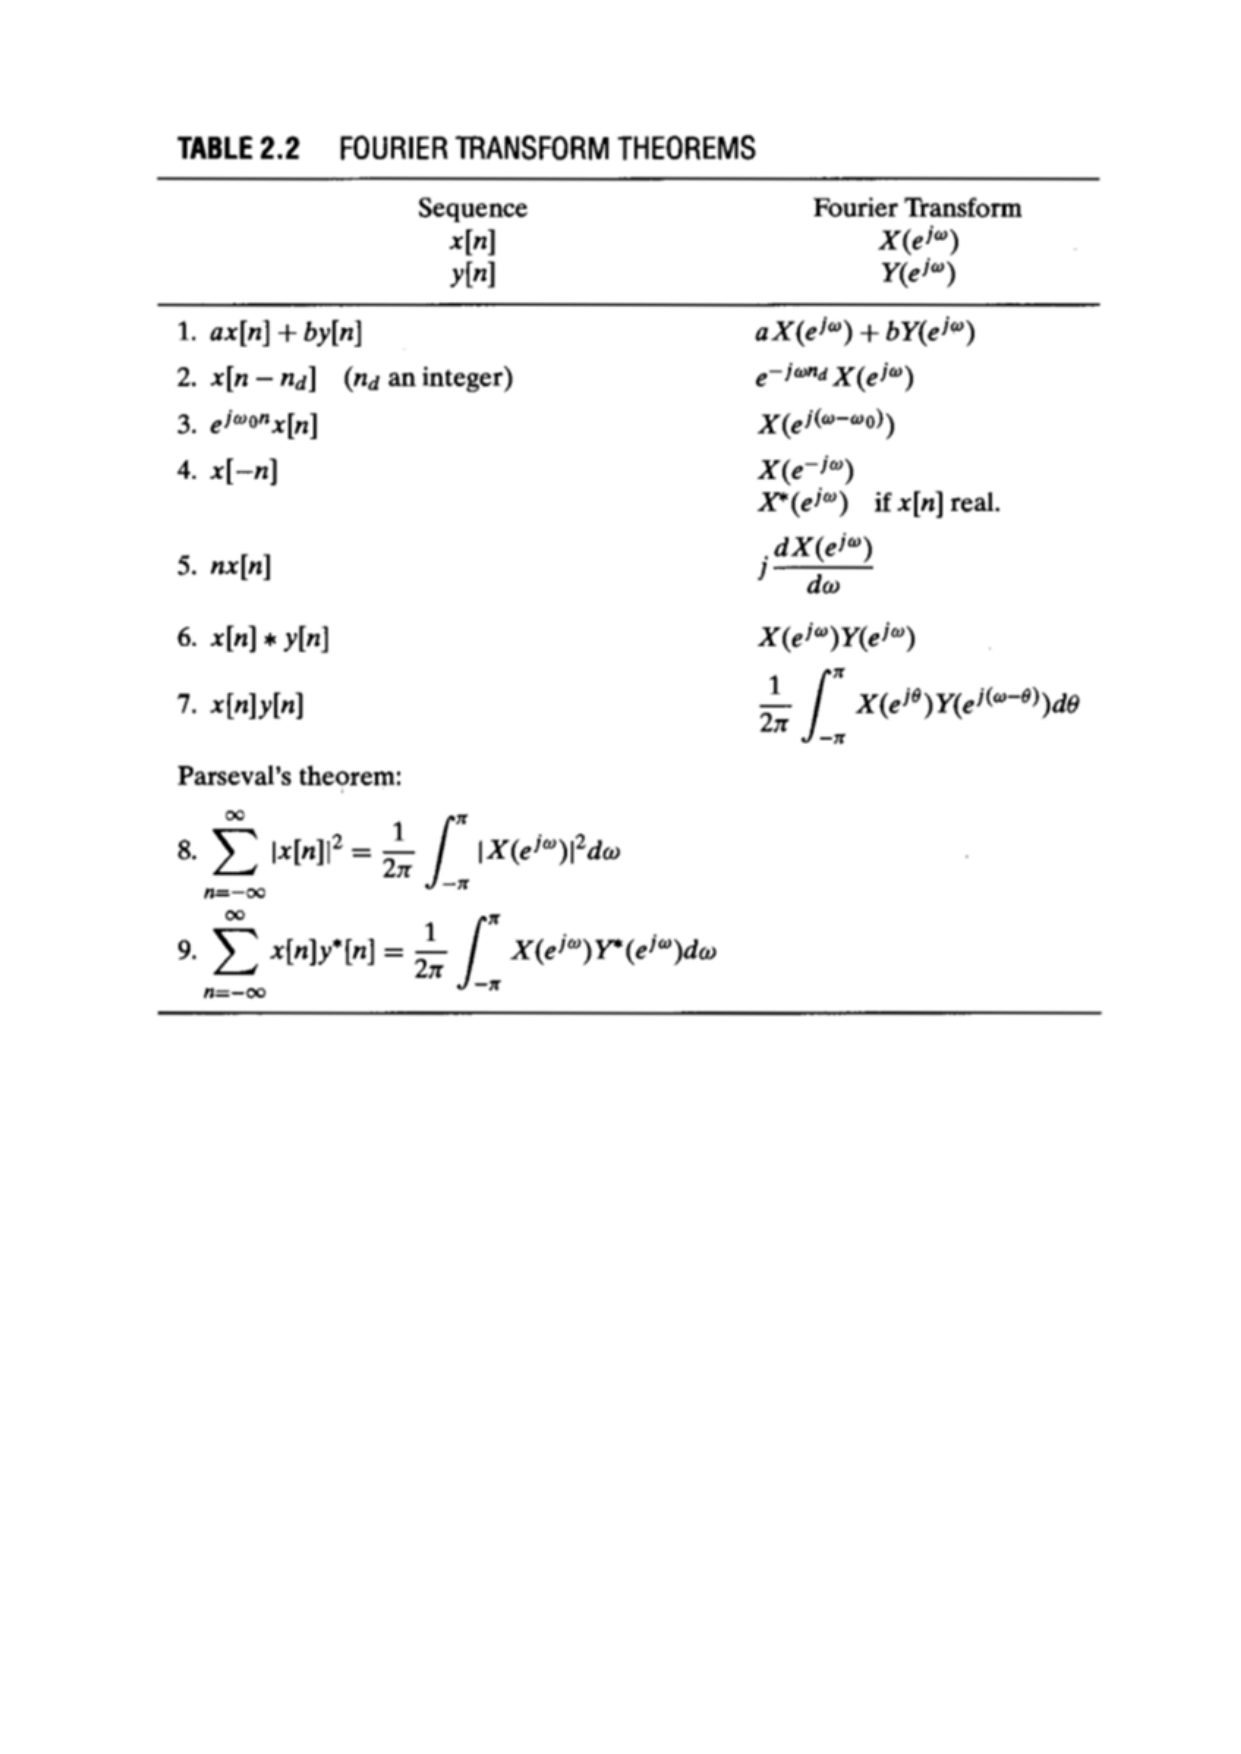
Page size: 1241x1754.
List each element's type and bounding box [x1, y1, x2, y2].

picture [144, 129, 1111, 1027]
